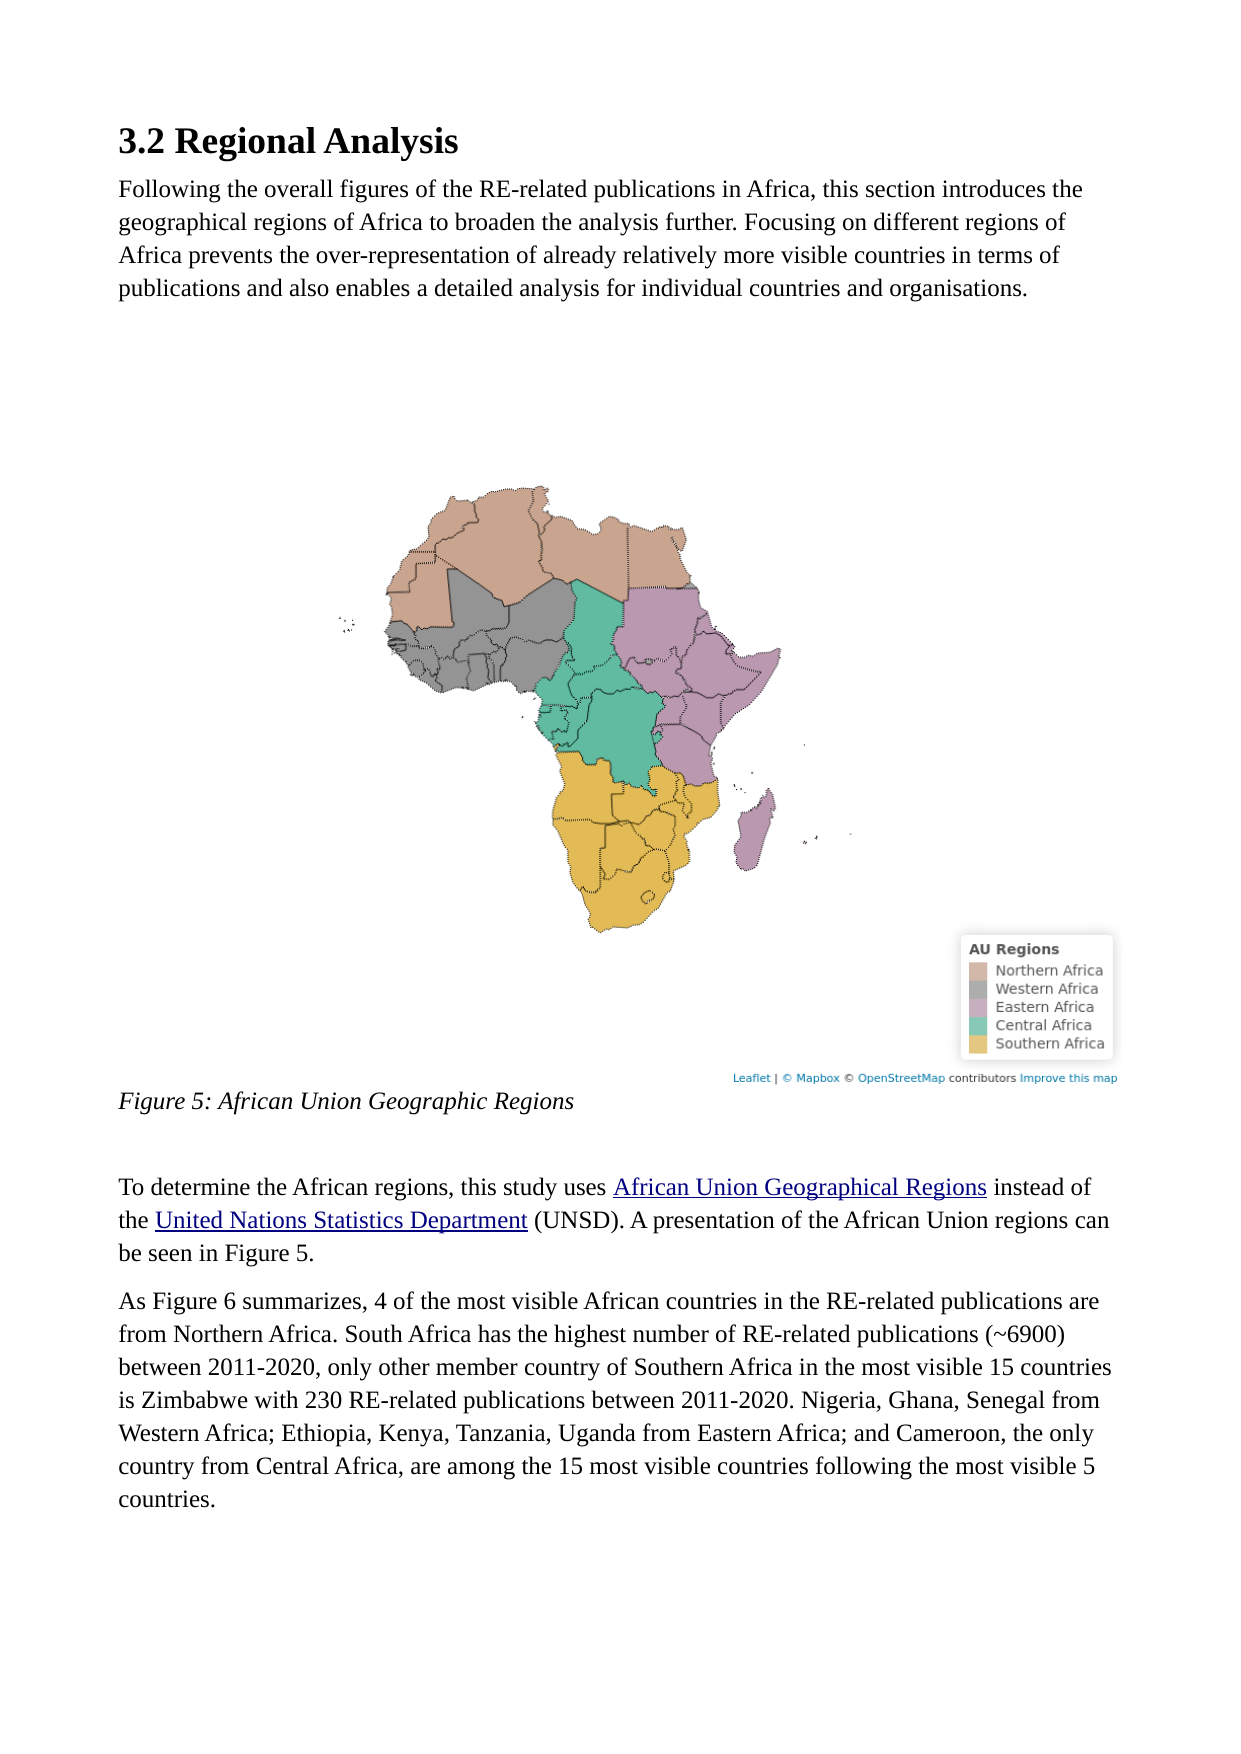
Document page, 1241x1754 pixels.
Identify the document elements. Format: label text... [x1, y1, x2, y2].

subtitle 3.2 Regional Analysis [118, 118, 1122, 161]
text As Figure 6 summarizes, 4 of the most visible African countries in the RE-related publications are from Northern Africa. South Africa has the highest number of RE-related publications (~6900) between 2011-2020, only other member country of Southern Africa in the most visible 15 countries is Zimbabwe with 230 RE-related publications between 2011-2020. Nigeria, Ghana, Senegal from Western Africa; Ethiopia, Kenya, Tanzania, Uganda from Eastern Africa; and Cameroon, the only country from Central Africa, are among the 15 most visible countries following the most visible 5 countries. [118, 1286, 1122, 1513]
text Figure 5: African Union Geographic Regions [118, 1086, 1122, 1114]
text To determine the African regions, this study uses African Union Geographical Regions instead of the United Nations Statistics Department (UNSD). A presentation of the African Union regions can be seen in Figure 5. [118, 1172, 1122, 1267]
text Following the overall figures of the RE-related publications in Africa, this section introduces the geographical regions of Africa to broaden the analysis further. Focusing on different regions of Africa prevents the over-representation of already relatively more visible countries in terms of publications and also enables a detailed analysis for individual countries and organisations. [118, 174, 1122, 302]
picture [118, 332, 1123, 1086]
